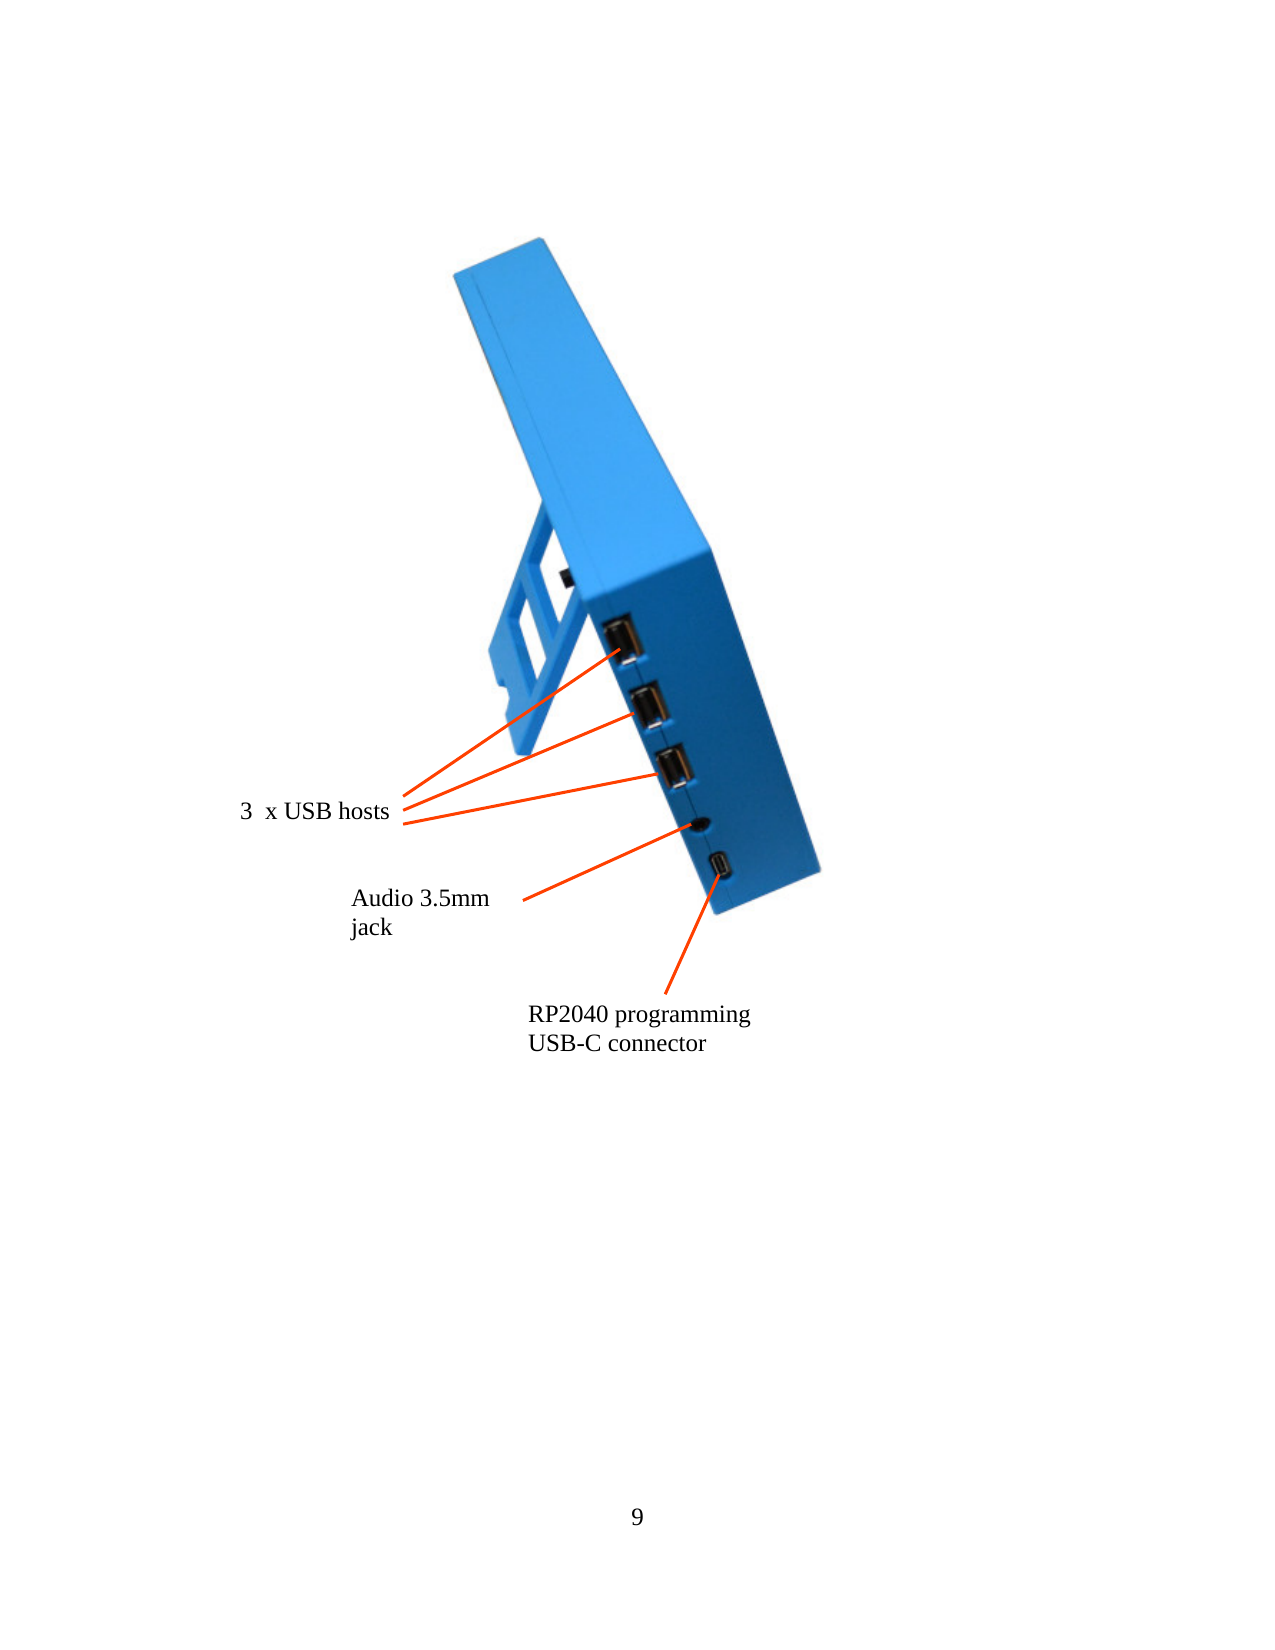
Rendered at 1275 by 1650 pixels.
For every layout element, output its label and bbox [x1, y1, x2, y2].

picture [251, 190, 1024, 963]
